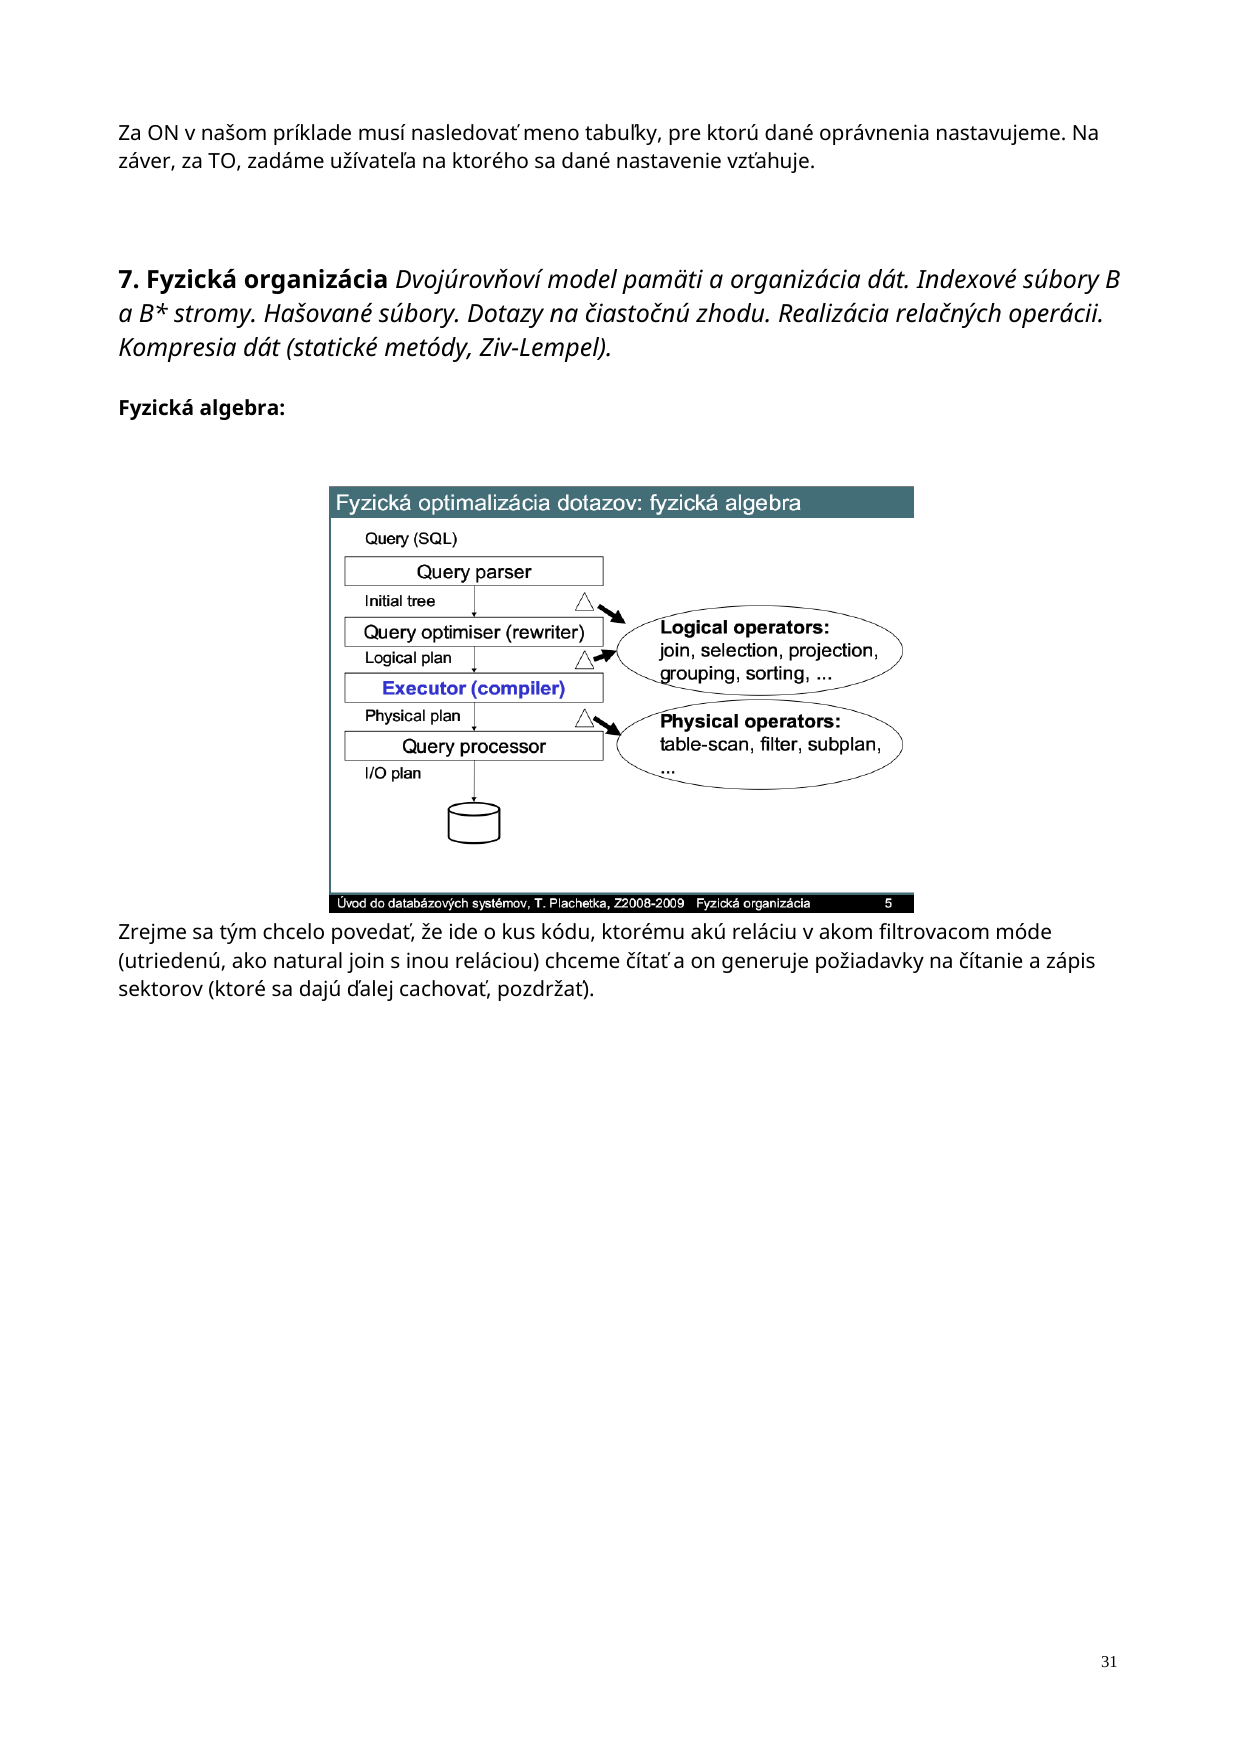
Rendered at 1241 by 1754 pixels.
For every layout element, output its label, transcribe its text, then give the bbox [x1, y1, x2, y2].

text Zrejme sa tým chcelo povedať, že ide o kus kódu, ktorému akú reláciu v akom filtrovacom móde (utriedenú, ako natural join s inou reláciou) chceme čítať a on generuje požiadavky na čítanie a zápis sektorov (ktoré sa dajú ďalej cachovať, pozdržať). [118, 509, 1122, 1003]
picture [316, 480, 925, 918]
text Fyzická algebra: [118, 393, 1122, 422]
text Za ON v našom príklade musí nasledovať meno tabuľky, pre ktorú dané oprávnenia nastavujeme. Na záver, za TO, zadáme užívateľa na ktorého sa dané nastavenie vzťahuje. [118, 118, 1122, 175]
text 7. Fyzická organizácia Dvojúrovňoví model pamäti a organizácia dát. Indexové súbory B a B* stromy. Hašované súbory. Dotazy na čiastočnú zhodu. Realizácia relačných operácii. Kompresia dát (statické metódy, Ziv-Lempel). [118, 262, 1122, 364]
